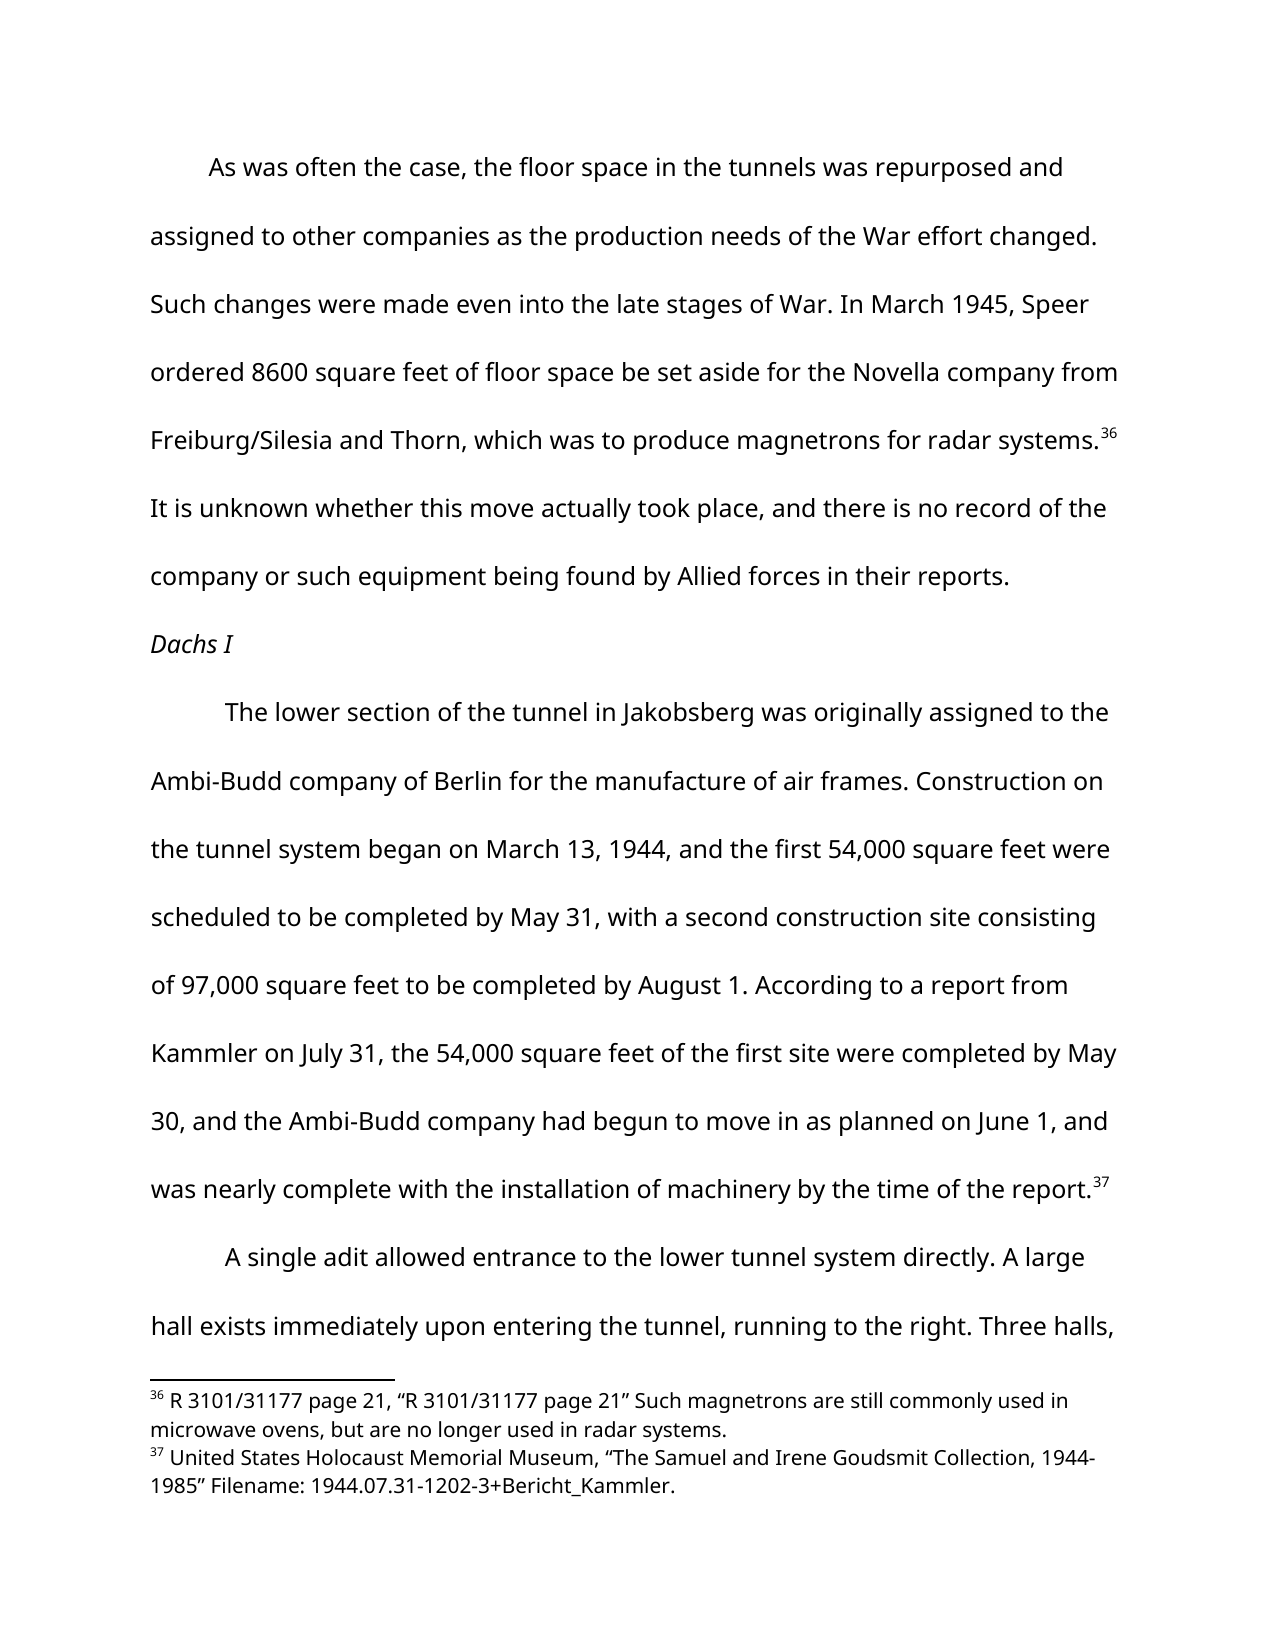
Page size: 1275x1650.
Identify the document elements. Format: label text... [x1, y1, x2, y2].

text As was often the case, the floor space in the tunnels was repurposed and assigned to other companies as the production needs of the War effort changed. Such changes were made even into the late stages of War. In March 1945, Speer ordered 8600 square feet of floor space be set aside for the Novella company from Freiburg/Silesia and Thorn, which was to produce magnetrons for radar systems. It is unknown whether this move actually took place, and there is no record of the company or such equipment being found by Allied forces in their reports. [150, 150, 1125, 593]
text R 3101/31177 page 21, “R 3101/31177 page 21” Such magnetrons are still commonly used in microwave ovens, but are no longer used in radar systems. [150, 1386, 1125, 1443]
text United States Holocaust Memorial Museum, “The Samuel and Irene Goudsmit Collection, 1944-1985” Filename: 1944.07.31-1202-3+Bericht_Kammler. [150, 1443, 1125, 1500]
text Dachs I [150, 627, 1125, 661]
text A single adit allowed entrance to the lower tunnel system directly. A large hall exists immediately upon entering the tunnel, running to the right. Three halls, [150, 1240, 1125, 1342]
text The lower section of the tunnel in Jakobsberg was originally assigned to the Ambi-Budd company of Berlin for the manufacture of air frames. Construction on the tunnel system began on March 13, 1944, and the first 54,000 square feet were scheduled to be completed by May 31, with a second construction site consisting of 97,000 square feet to be completed by August 1. According to a report from Kammler on July 31, the 54,000 square feet of the first site were completed by May 30, and the Ambi-Budd company had begun to move in as planned on June 1, and was nearly complete with the installation of machinery by the time of the report. [150, 695, 1125, 1206]
